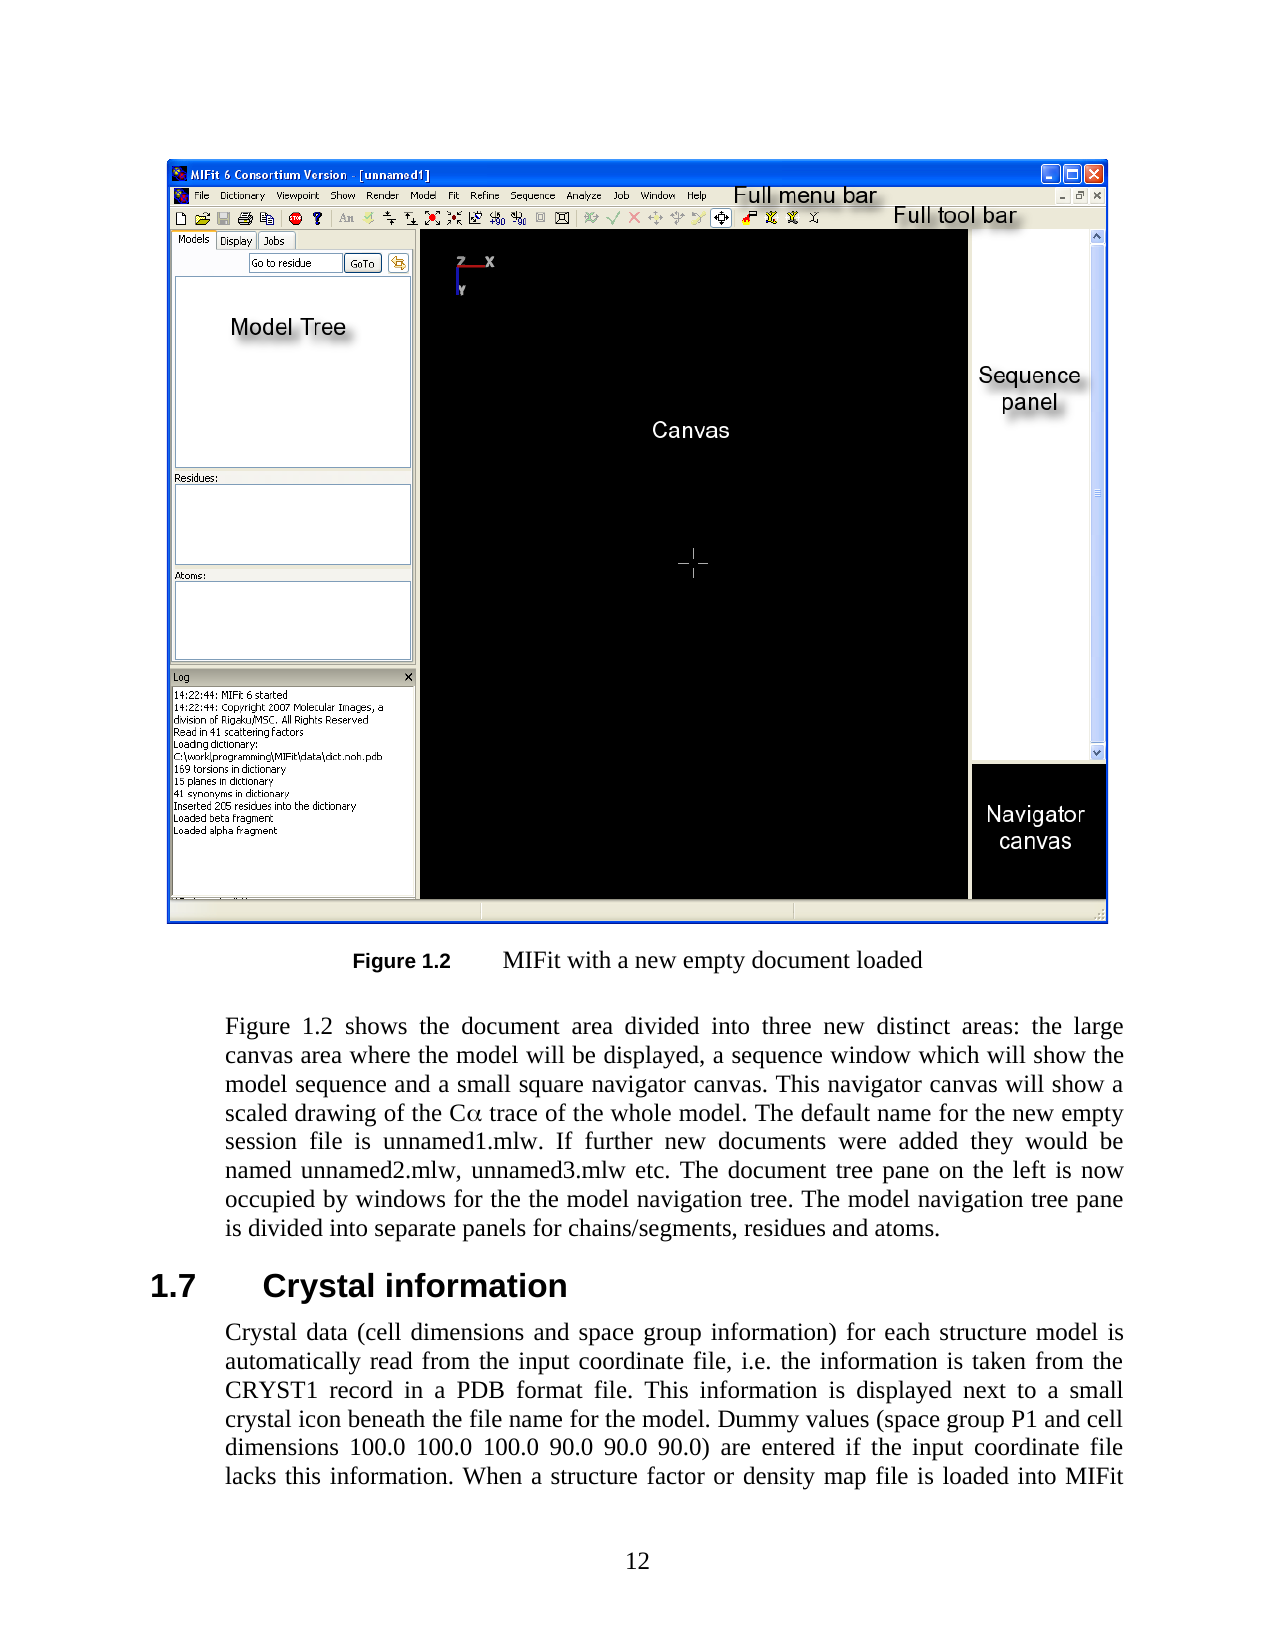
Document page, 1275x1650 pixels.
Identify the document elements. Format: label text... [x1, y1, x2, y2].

picture [166, 159, 1109, 924]
subtitle Crystal information [150, 1266, 1125, 1305]
text Figure 1.2 shows the document area divided into three new distinct areas: the large canvas area where the model will be displayed, a sequence window which will show the model sequence and a small square navigator canvas. This navigator canvas will show a scaled drawing of the C trace of the whole model. The default name for the new empty session file is unnamed1.mlw. If further new documents were added they would be named unnamed2.mlw, unnamed3.mlw etc. The document tree pane on the left is now occupied by windows for the the model navigation tree. The model navigation tree pane is divided into separate panels for chains/segments, residues and atoms. [225, 1011, 1125, 1241]
text Crystal data (cell dimensions and space group information) for each structure model is automatically read from the input coordinate file, i.e. the information is taken from the CRYST1 record in a PDB format file. This information is displayed next to a small crystal icon beneath the file name for the model. Dummy values (space group P1 and cell dimensions 100.0 100.0 100.0 90.0 90.0 90.0) are entered if the input coordinate file lacks this information. When a structure factor or density map file is loaded into MIFit [225, 1317, 1125, 1490]
text Figure 1.2 MIFit with a new empty document loaded [150, 945, 1125, 974]
